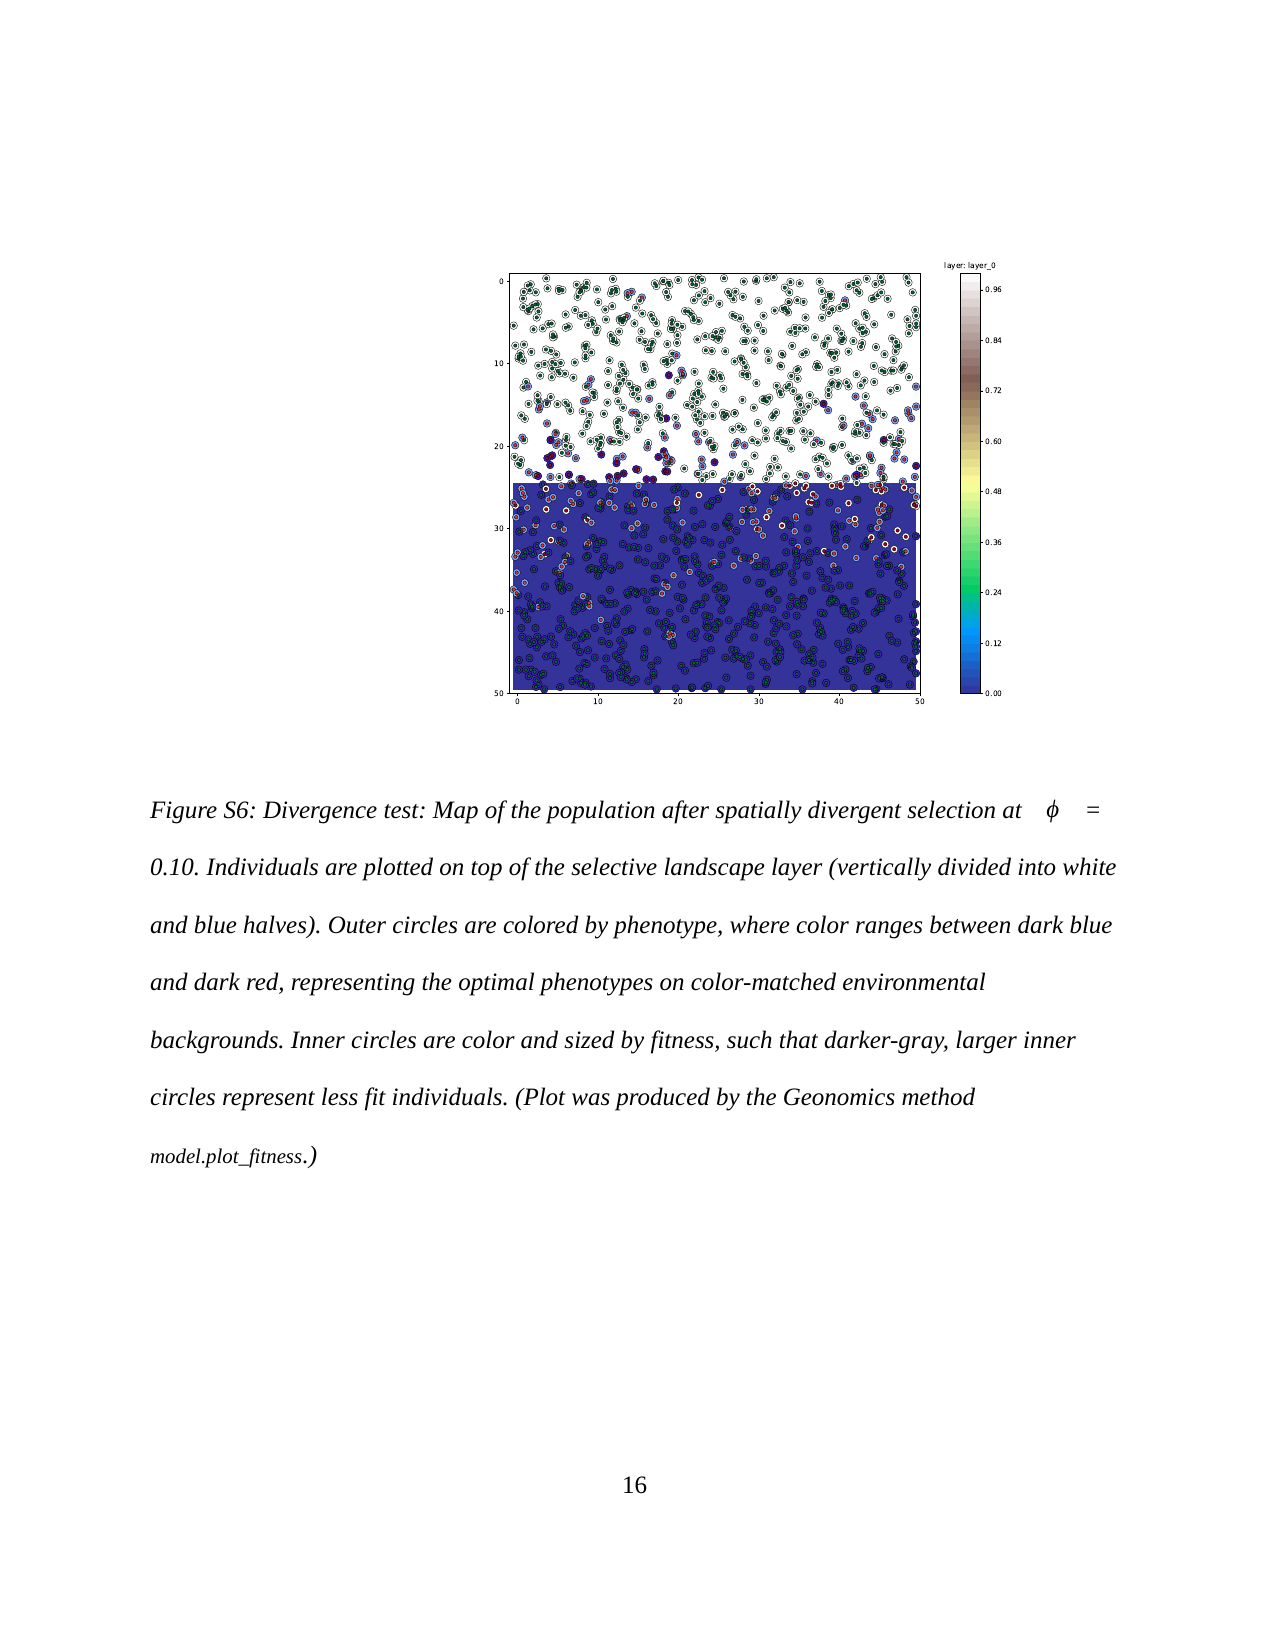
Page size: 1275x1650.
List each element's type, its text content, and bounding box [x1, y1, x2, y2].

text Figure S6: Divergence test: Map of the population after spatially divergent selection at = 0.10. Individuals are plotted on top of the selective landscape layer (vertically divided into white and blue halves). Outer circles are colored by phenotype, where color ranges between dark blue and dark red, representing the optimal phenotypes on color-matched environmental backgrounds. Inner circles are color and sized by fitness, such that darker-gray, larger inner circles represent less fit individuals. (Plot was produced by the Geonomics method model.plot_fitness.) [150, 795, 1125, 1169]
